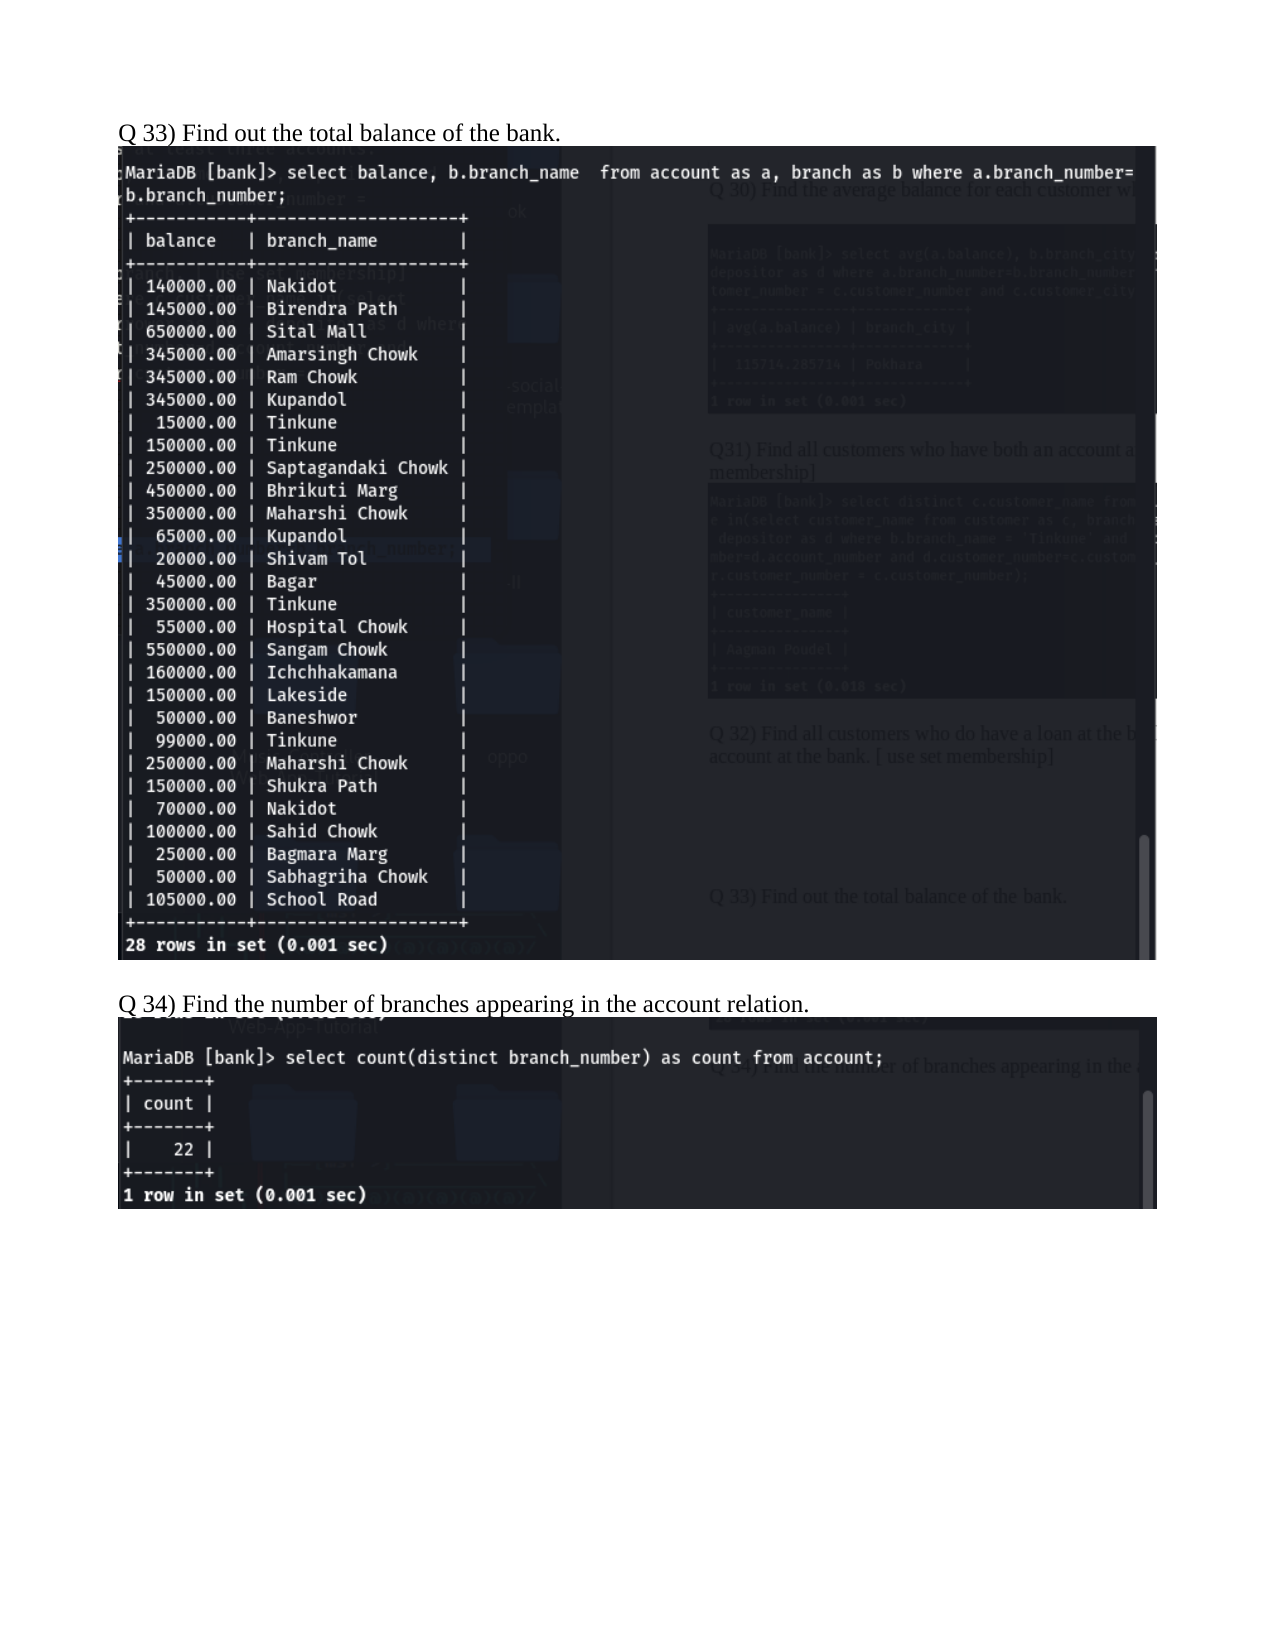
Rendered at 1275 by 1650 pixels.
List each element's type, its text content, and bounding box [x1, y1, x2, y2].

text Q 33) Find out the total balance of the bank. [118, 118, 1157, 146]
text Q 34) Find the number of branches appearing in the account relation. [118, 989, 1157, 1017]
picture [118, 146, 1157, 960]
picture [118, 1017, 1157, 1209]
